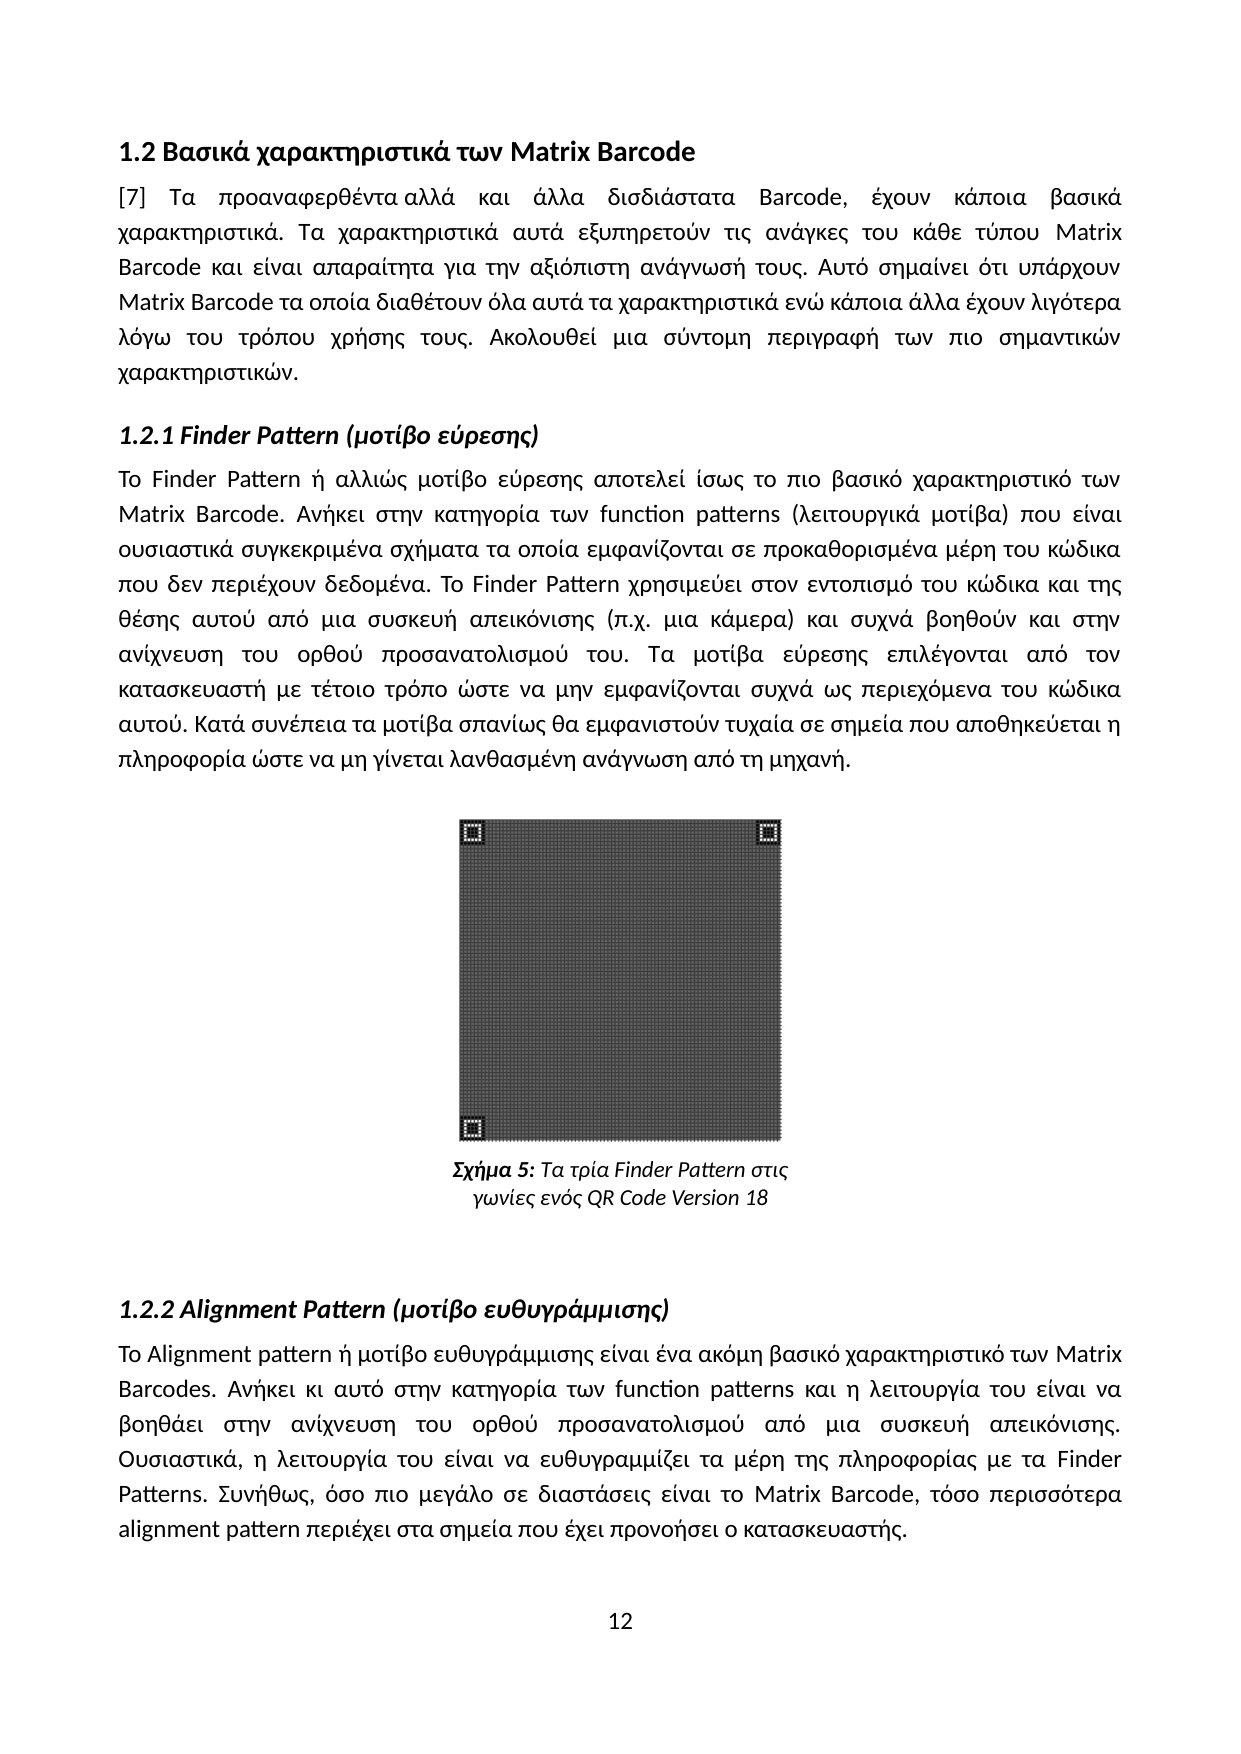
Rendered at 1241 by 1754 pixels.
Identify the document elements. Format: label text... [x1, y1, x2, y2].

subtitle 1.2.1 Finder Pattern (μοτίβο εύρεσης) [118, 418, 1122, 451]
text Σχήμα 5: Τα τρία Finder Pattern στις γωνίες ενός QR Code Version 18 [419, 806, 821, 1211]
picture [445, 805, 795, 1155]
text Το Alignment pattern ή μοτίβο ευθυγράμμισης είναι ένα ακόμη βασικό χαρακτηριστικό των Matrix Barcodes. Ανήκει κι αυτό στην κατηγορία των function patterns και η λειτουργία του είναι να βοηθάει στην ανίχνευση του ορθού προσανατολισμού από μια συσκευή απεικόνισης. Ουσιαστικά, η λειτουργία του είναι να ευθυγραμμίζει τα μέρη της πληροφορίας με τα Finder Patterns. Συνήθως, όσο πιο μεγάλο σε διαστάσεις είναι το Matrix Barcode, τόσο περισσότερα alignment pattern περιέχει στα σημεία που έχει προνοήσει ο κατασκευαστής. [118, 1338, 1122, 1543]
text Το Finder Pattern ή αλλιώς μοτίβο εύρεσης αποτελεί ίσως το πιο βασικό χαρακτηριστικό των Matrix Barcode. Ανήκει στην κατηγορία των function patterns (λειτουργικά μοτίβα) που είναι ουσιαστικά συγκεκριμένα σχήματα τα οποία εμφανίζονται σε προκαθορισμένα μέρη του κώδικα που δεν περιέχουν δεδομένα. Το Finder Pattern χρησιμεύει στον εντοπισμό του κώδικα και της θέσης αυτού από μια συσκευή απεικόνισης (π.χ. μια κάμερα) και συχνά βοηθούν και στην ανίχνευση του ορθού προσανατολισμού του. Τα μοτίβα εύρεσης επιλέγονται από τον κατασκευαστή με τέτοιο τρόπο ώστε να μην εμφανίζονται συχνά ως περιεχόμενα του κώδικα αυτού. Κατά συνέπεια τα μοτίβα σπανίως θα εμφανιστούν τυχαία σε σημεία που αποθηκεύεται η πληροφορία ώστε να μη γίνεται λανθασμένη ανάγνωση από τη μηχανή. [118, 463, 1122, 774]
subtitle 1.2 Βασικά χαρακτηριστικά των Matrix Barcode [118, 133, 1122, 168]
subtitle 1.2.2 Alignment Pattern (μοτίβο ευθυγράμμισης) [118, 1292, 1122, 1326]
text [7] Τα προαναφερθέντα αλλά και άλλα δισδιάστατα Barcode, έχουν κάποια βασικά χαρακτηριστικά. Τα χαρακτηριστικά αυτά εξυπηρετούν τις ανάγκες του κάθε τύπου Matrix Barcode και είναι απαραίτητα για την αξιόπιστη ανάγνωσή τους. Αυτό σημαίνει ότι υπάρχουν Matrix Barcode τα οποία διαθέτουν όλα αυτά τα χαρακτηριστικά ενώ κάποια άλλα έχουν λιγότερα λόγω του τρόπου χρήσης τους. Ακολουθεί μια σύντομη περιγραφή των πιο σημαντικών χαρακτηριστικών. [118, 181, 1122, 386]
